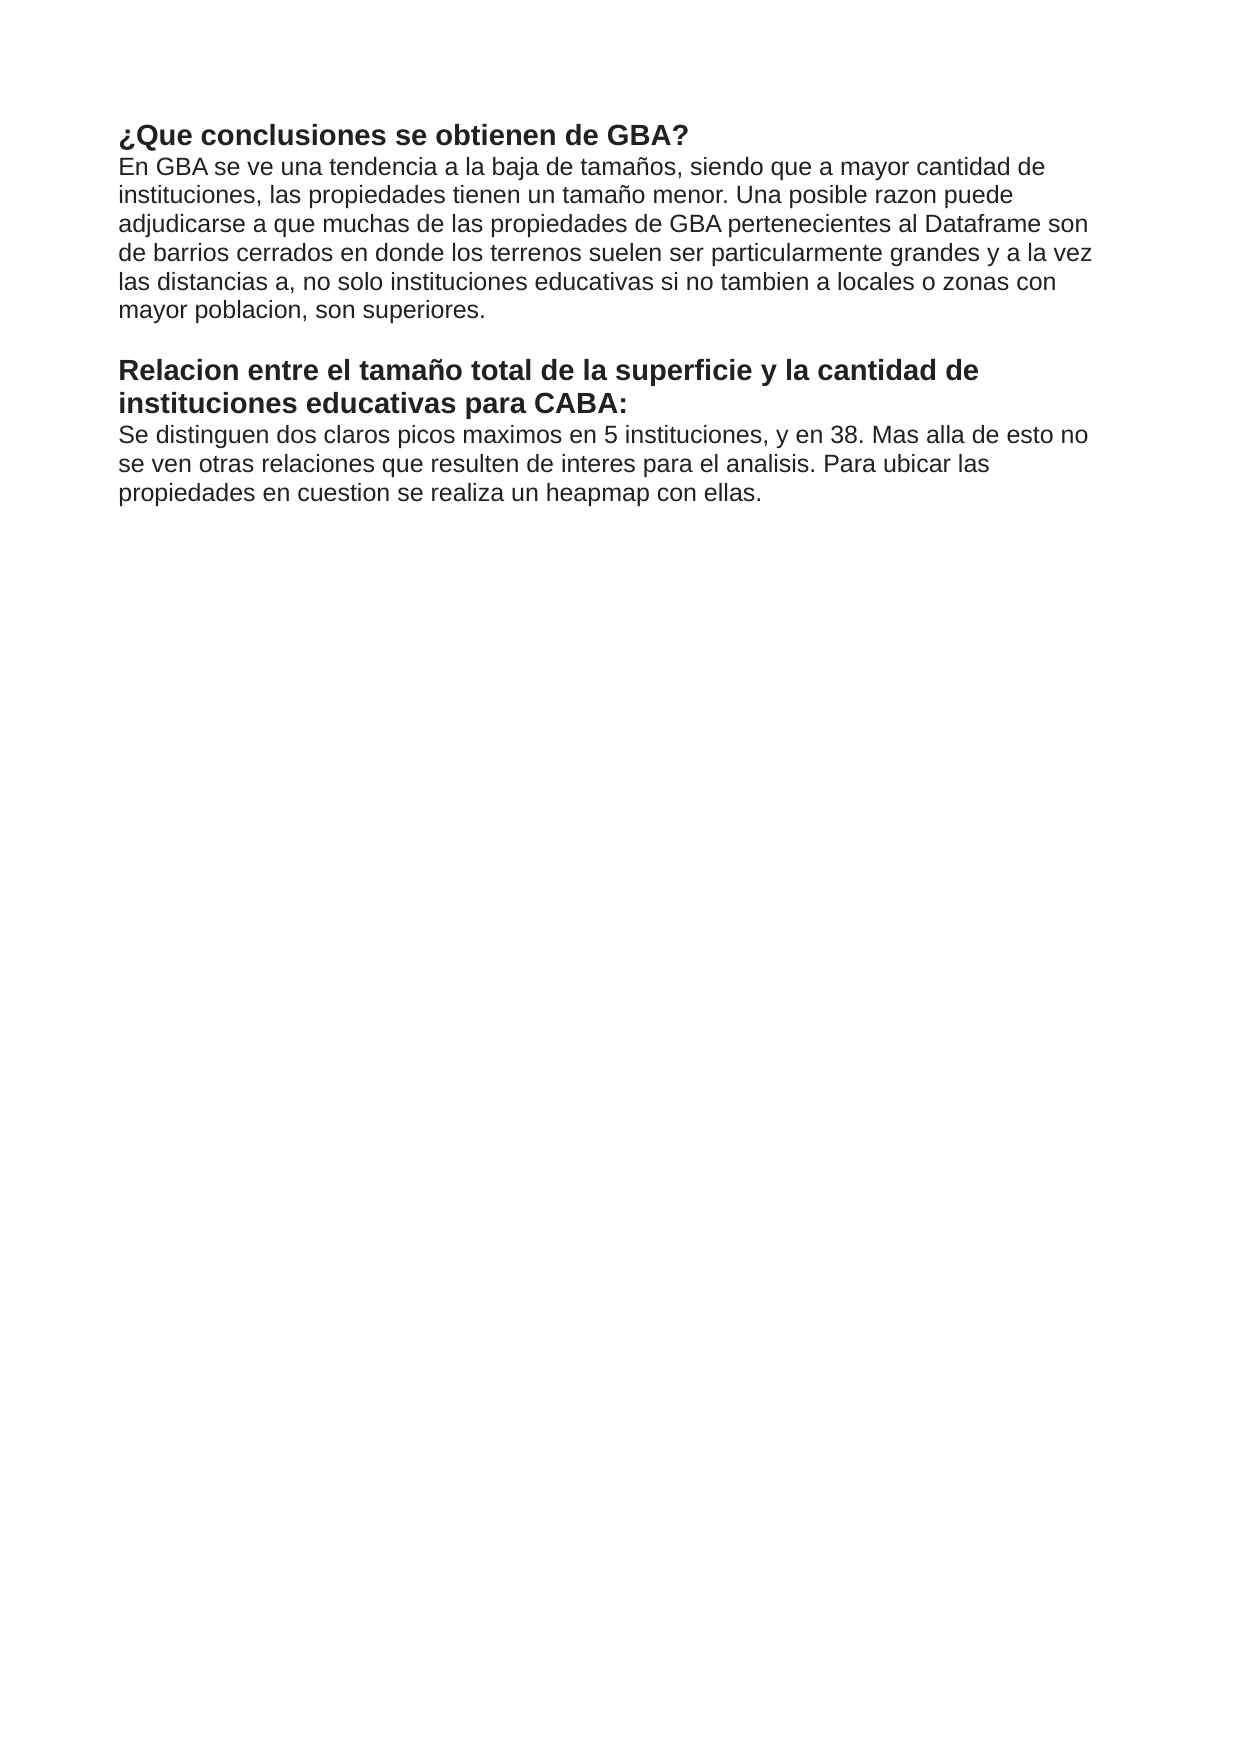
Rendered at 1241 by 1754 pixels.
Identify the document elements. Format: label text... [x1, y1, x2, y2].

text Se distinguen dos claros picos maximos en 5 instituciones, y en 38. Mas alla de esto no se ven otras relaciones que resulten de interes para el analisis. Para ubicar las propiedades en cuestion se realiza un heapmap con ellas. [118, 420, 1122, 506]
text En GBA se ve una tendencia a la baja de tamaños, siendo que a mayor cantidad de instituciones, las propiedades tienen un tamaño menor. Una posible razon puede adjudicarse a que muchas de las propiedades de GBA pertenecientes al Dataframe son de barrios cerrados en donde los terrenos suelen ser particularmente grandes y a la vez las distancias a, no solo instituciones educativas si no tambien a locales o zonas con mayor poblacion, son superiores. [118, 152, 1122, 324]
text ¿Que conclusiones se obtienen de GBA? [118, 118, 1122, 152]
text Relacion entre el tamaño total de la superficie y la cantidad de instituciones educativas para CABA: [118, 353, 1122, 420]
